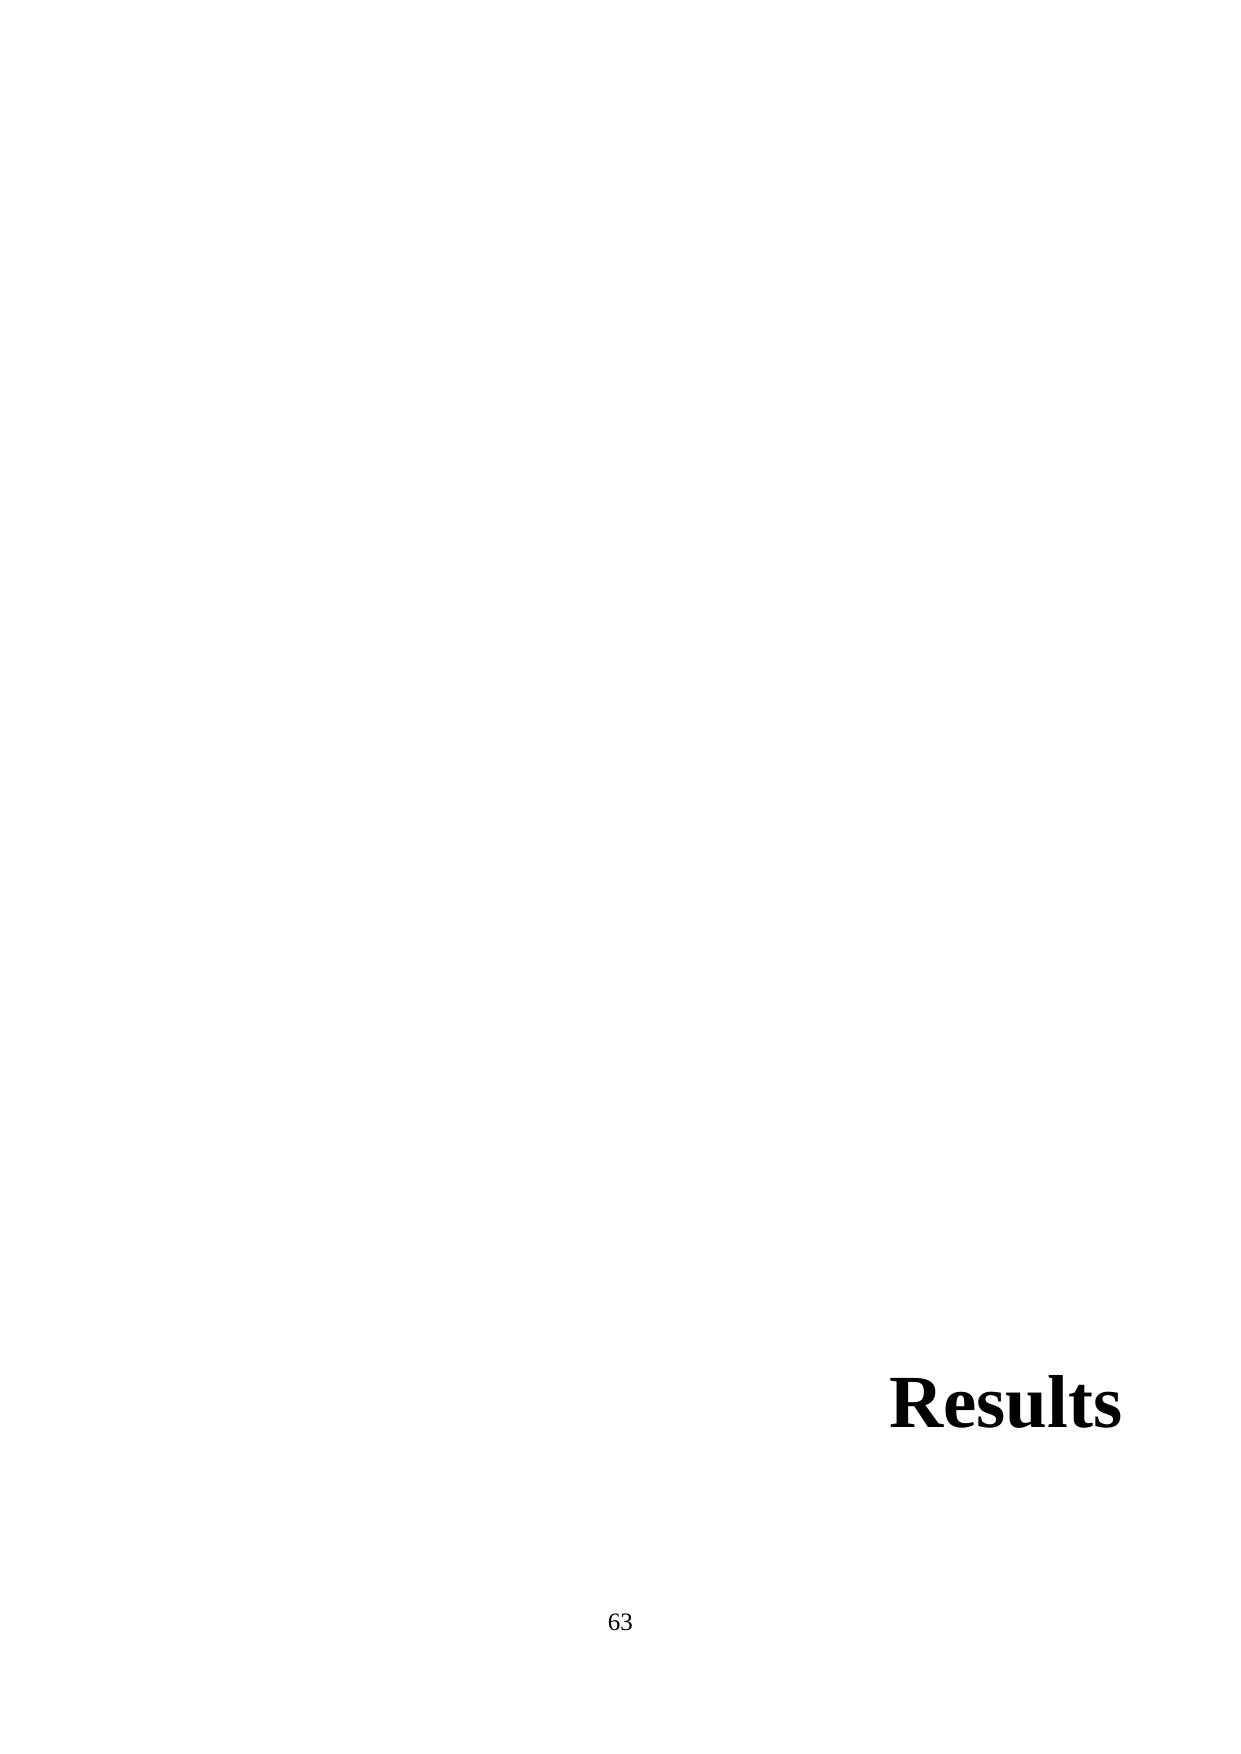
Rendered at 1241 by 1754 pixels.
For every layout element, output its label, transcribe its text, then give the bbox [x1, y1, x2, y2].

subtitle Results [118, 1358, 1122, 1444]
